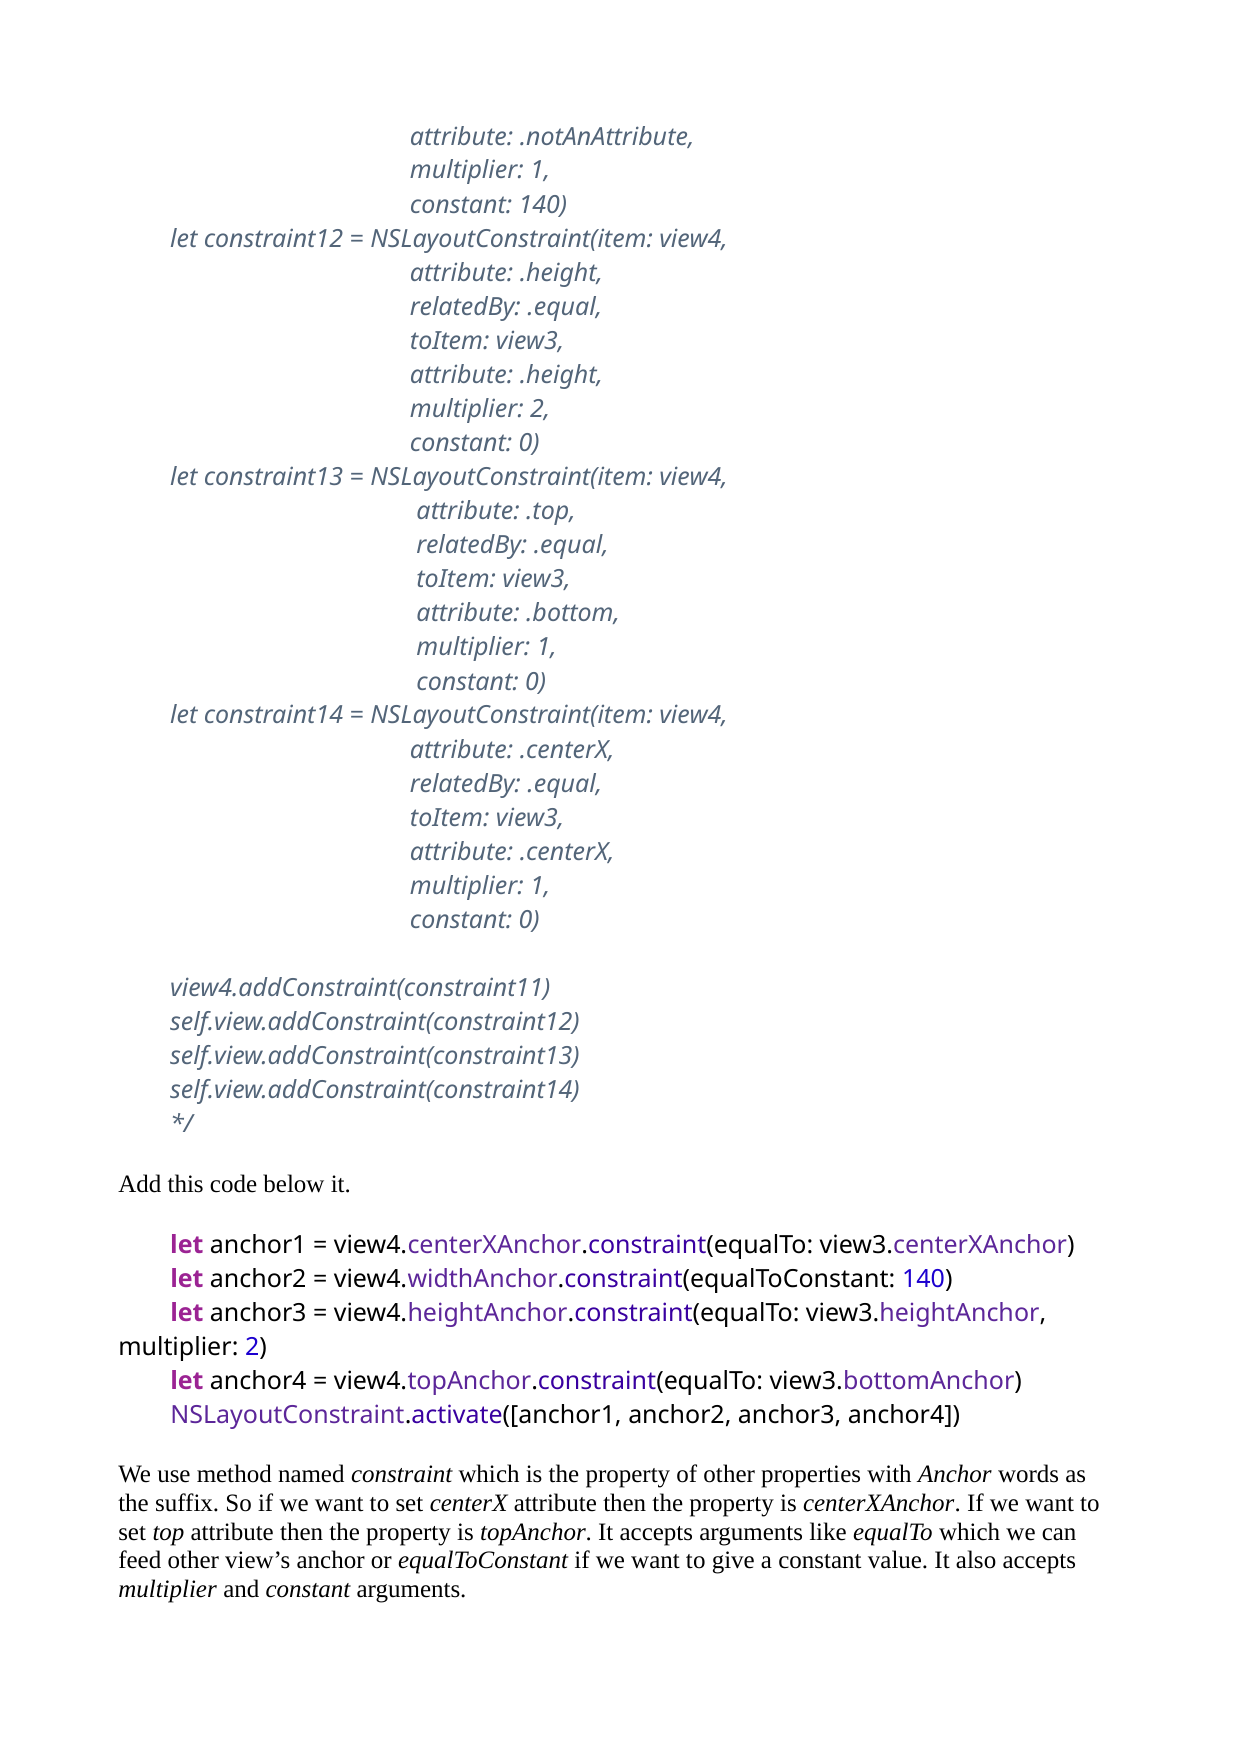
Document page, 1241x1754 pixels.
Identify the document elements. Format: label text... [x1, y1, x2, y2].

text self.view.addConstraint(constraint14) [118, 1072, 1122, 1106]
text constant: 140) [118, 186, 1122, 220]
text let anchor3 = view4.heightAnchor.constraint(equalTo: view3.heightAnchor, multiplier: 2) [118, 1294, 1122, 1362]
text relatedBy: .equal, [118, 527, 1122, 561]
text toItem: view3, [118, 322, 1122, 357]
text attribute: .bottom, [118, 595, 1122, 629]
text relatedBy: .equal, [118, 288, 1122, 322]
text attribute: .centerX, [118, 731, 1122, 765]
text attribute: .notAnAttribute, [118, 118, 1122, 152]
text view4.addConstraint(constraint11) [118, 970, 1122, 1004]
text let constraint14 = NSLayoutConstraint(item: view4, [118, 697, 1122, 731]
text constant: 0) [118, 902, 1122, 936]
text let anchor1 = view4.centerXAnchor.constraint(equalTo: view3.centerXAnchor) [118, 1226, 1122, 1260]
text multiplier: 1, [118, 867, 1122, 902]
text constant: 0) [118, 425, 1122, 459]
text attribute: .centerX, [118, 833, 1122, 867]
text attribute: .height, [118, 357, 1122, 391]
text let anchor2 = view4.widthAnchor.constraint(equalToConstant: 140) [118, 1260, 1122, 1294]
text multiplier: 2, [118, 391, 1122, 425]
text let anchor4 = view4.topAnchor.constraint(equalTo: view3.bottomAnchor) [118, 1362, 1122, 1397]
text self.view.addConstraint(constraint12) [118, 1004, 1122, 1038]
text relatedBy: .equal, [118, 765, 1122, 799]
text toItem: view3, [118, 799, 1122, 833]
text */ [118, 1106, 1122, 1140]
text multiplier: 1, [118, 152, 1122, 186]
text toItem: view3, [118, 561, 1122, 595]
text constant: 0) [118, 663, 1122, 697]
text We use method named constraint which is the property of other properties with Anchor words as the suffix. So if we want to set centerX attribute then the property is centerXAnchor. If we want to set top attribute then the property is topAnchor. It accepts arguments like equalTo which we can feed other view’s anchor or equalToConstant if we want to give a constant value. It also accepts multiplier and constant arguments. [118, 1459, 1122, 1603]
text NSLayoutConstraint.activate([anchor1, anchor2, anchor3, anchor4]) [118, 1397, 1122, 1431]
text self.view.addConstraint(constraint13) [118, 1038, 1122, 1072]
text Add this code below it. [118, 1169, 1122, 1197]
text let constraint12 = NSLayoutConstraint(item: view4, [118, 220, 1122, 254]
text attribute: .top, [118, 493, 1122, 527]
text attribute: .height, [118, 254, 1122, 288]
text let constraint13 = NSLayoutConstraint(item: view4, [118, 459, 1122, 493]
text multiplier: 1, [118, 629, 1122, 663]
